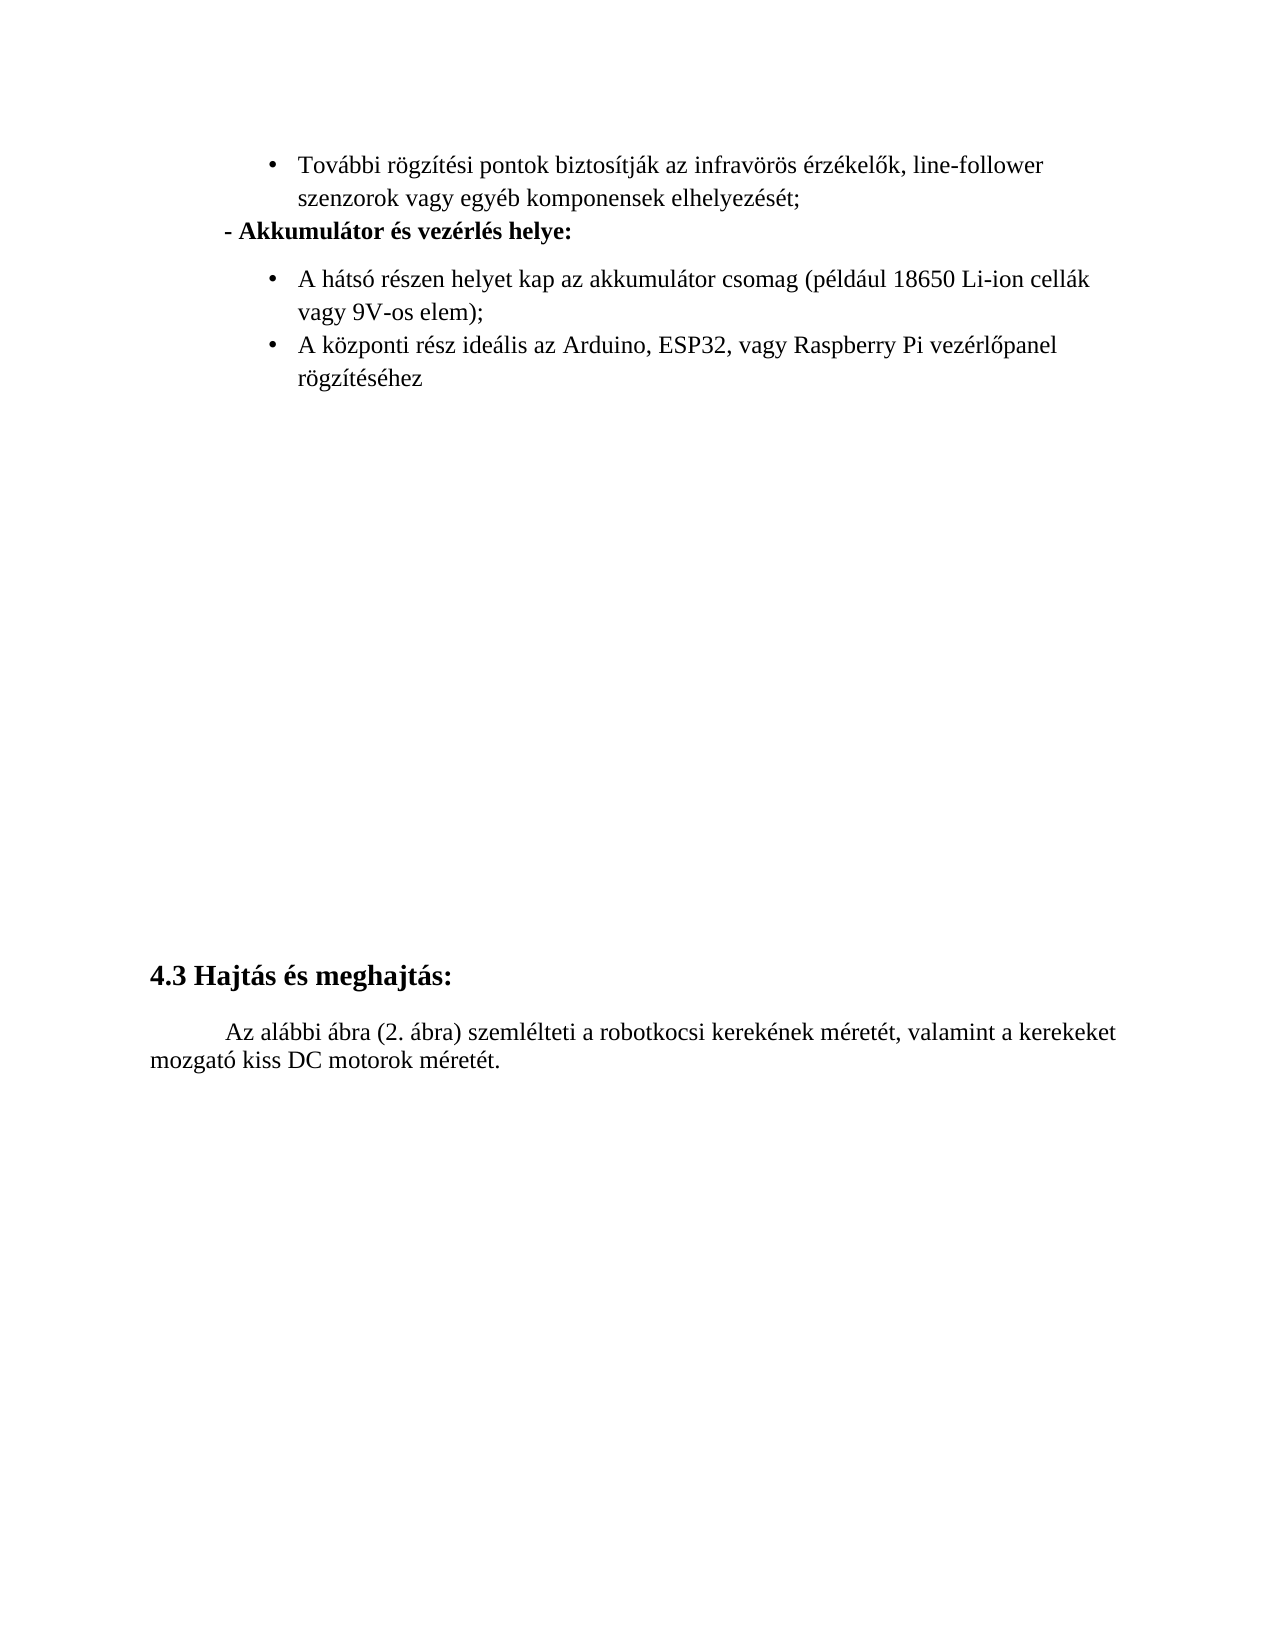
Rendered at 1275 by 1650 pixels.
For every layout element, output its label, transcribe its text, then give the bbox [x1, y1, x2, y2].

list A hátsó részen helyet kap az akkumulátor csomag (például 18650 Li-ion cellák vagy 9V-os elem); [268, 264, 1125, 325]
text 4.3 Hajtás és meghajtás: [150, 958, 1125, 992]
list További rögzítési pontok biztosítják az infravörös érzékelők, line-follower szenzorok vagy egyéb komponensek elhelyezését; [268, 150, 1125, 212]
list A központi rész ideális az Arduino, ESP32, vagy Raspberry Pi vezérlőpanel rögzítéséhez [268, 330, 1125, 391]
text Az alábbi ábra (2. ábra) szemlélteti a robotkocsi kerekének méretét, valamint a kerekeket mozgató kiss DC motorok méretét. [150, 1017, 1143, 1074]
list - Akkumulátor és vezérlés helye: [194, 216, 1125, 245]
